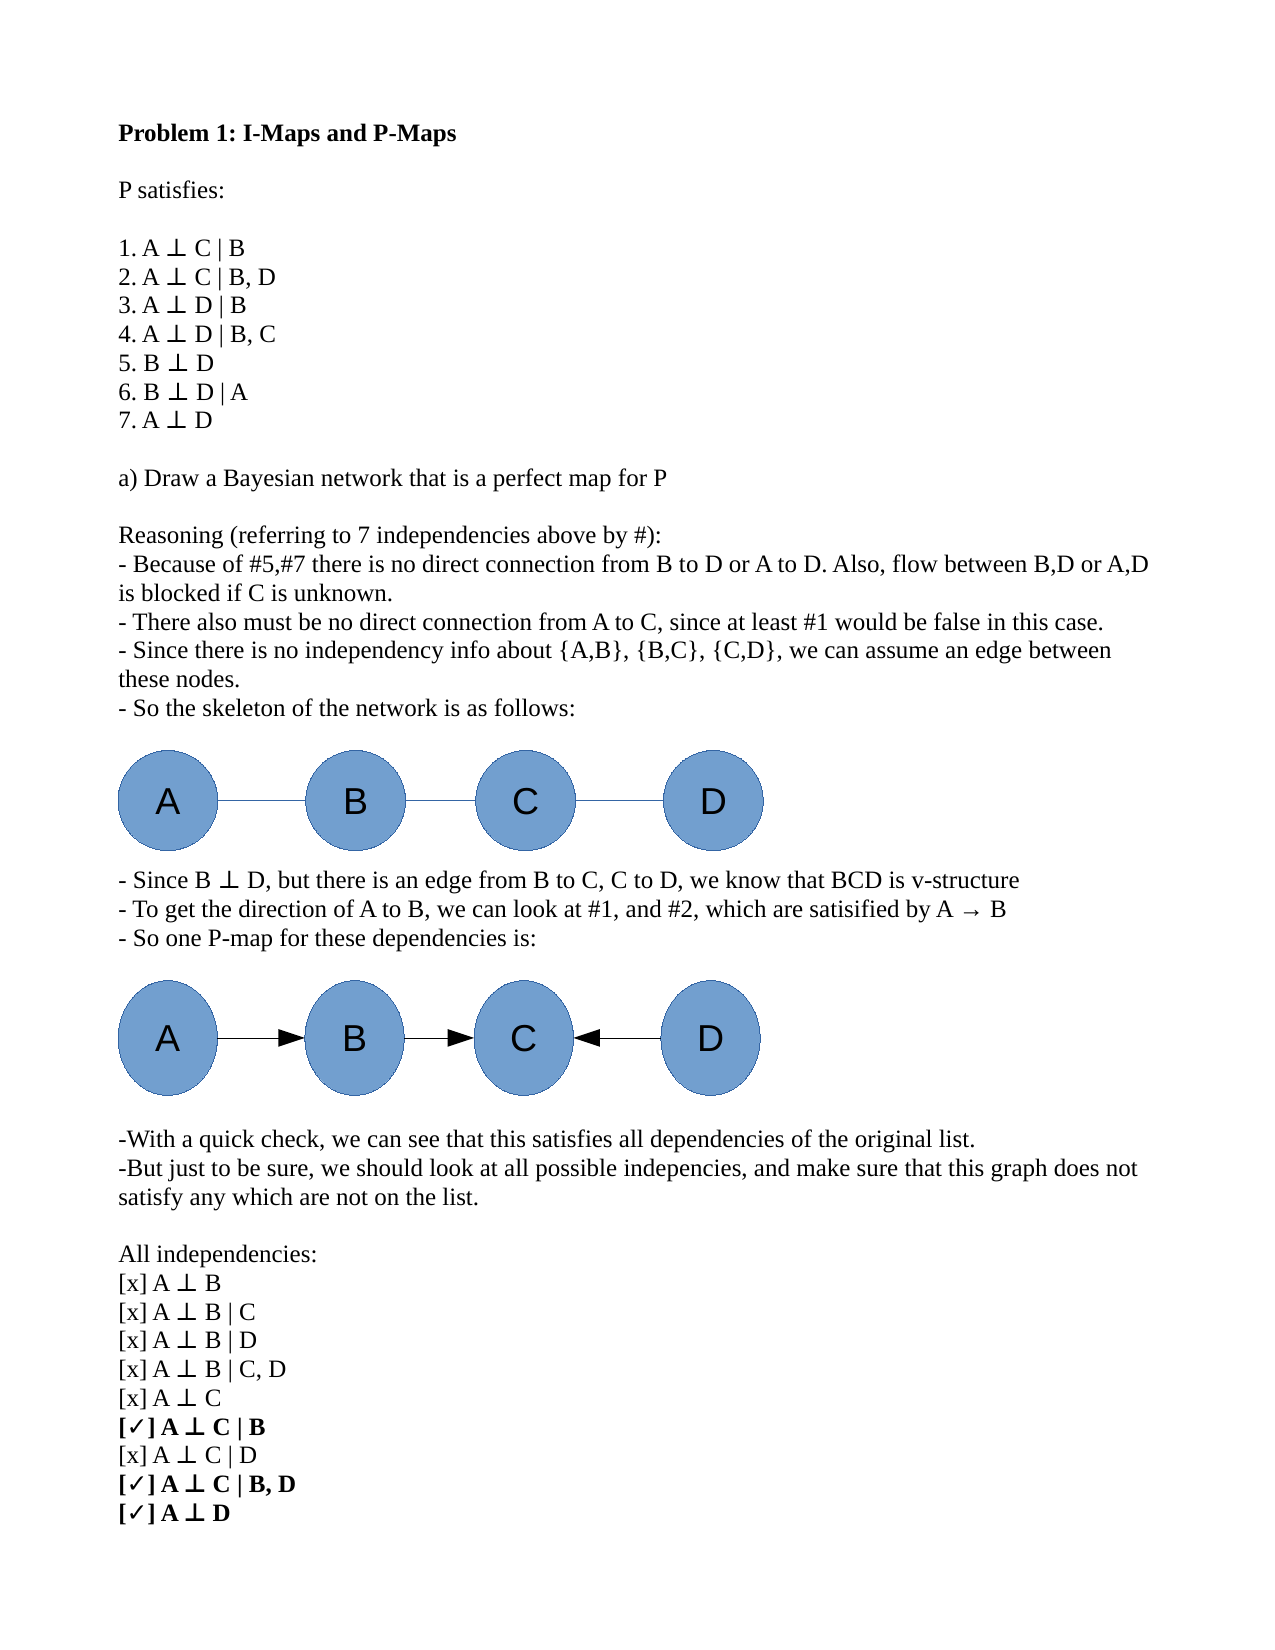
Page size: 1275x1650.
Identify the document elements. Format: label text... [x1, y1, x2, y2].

text Problem 1: I-Maps and P-Maps [118, 118, 1157, 147]
text [x] A ⊥ B | D [118, 1326, 1157, 1354]
text 6. B ⊥ D | A [118, 377, 1157, 406]
text Reasoning (referring to 7 independencies above by #): [118, 521, 1157, 549]
text [✓] A ⊥ C | B, D [118, 1469, 1157, 1498]
text [x] A ⊥ C [118, 1383, 1157, 1412]
text - To get the direction of A to B, we can look at #1, and #2, which are satisified by A → B [118, 894, 1157, 923]
text P satisfies: [118, 176, 1157, 204]
text 7. A ⊥ D [118, 406, 1157, 434]
text [x] A ⊥ B | C, D [118, 1354, 1157, 1383]
text -With a quick check, we can see that this satisfies all dependencies of the original list. [118, 1124, 1157, 1153]
text -But just to be sure, we should look at all possible indepencies, and make sure that this graph does not satisfy any which are not on the list. [118, 1153, 1157, 1211]
text - So the skeleton of the network is as follows: [118, 693, 1157, 722]
text - Since B ⊥ D, but there is an edge from B to C, C to D, we know that BCD is v-structure [118, 866, 1157, 894]
text a) Draw a Bayesian network that is a perfect map for P [118, 463, 1157, 492]
text - There also must be no direct connection from A to C, since at least #1 would be false in this case. [118, 607, 1157, 636]
text 4. A ⊥ D | B, C [118, 319, 1157, 348]
text [x] A ⊥ B [118, 1268, 1157, 1297]
text [✓] A ⊥ C | B [118, 1412, 1157, 1441]
text - Since there is no independency info about {A,B}, {B,C}, {C,D}, we can assume an edge between these nodes. [118, 636, 1157, 693]
text 2. A ⊥ C | B, D [118, 262, 1157, 291]
text [x] A ⊥ C | D [118, 1441, 1157, 1469]
text [✓] A ⊥ D [118, 1498, 1157, 1527]
text 5. B ⊥ D [118, 348, 1157, 377]
text - So one P-map for these dependencies is: [118, 923, 1157, 952]
text [x] A ⊥ B | C [118, 1297, 1157, 1326]
text - Because of #5,#7 there is no direct connection from B to D or A to D. Also, flow between B,D or A,D is blocked if C is unknown. [118, 549, 1157, 607]
text All independencies: [118, 1239, 1157, 1268]
text 1. A ⊥ C | B [118, 233, 1157, 262]
text 3. A ⊥ D | B [118, 291, 1157, 319]
